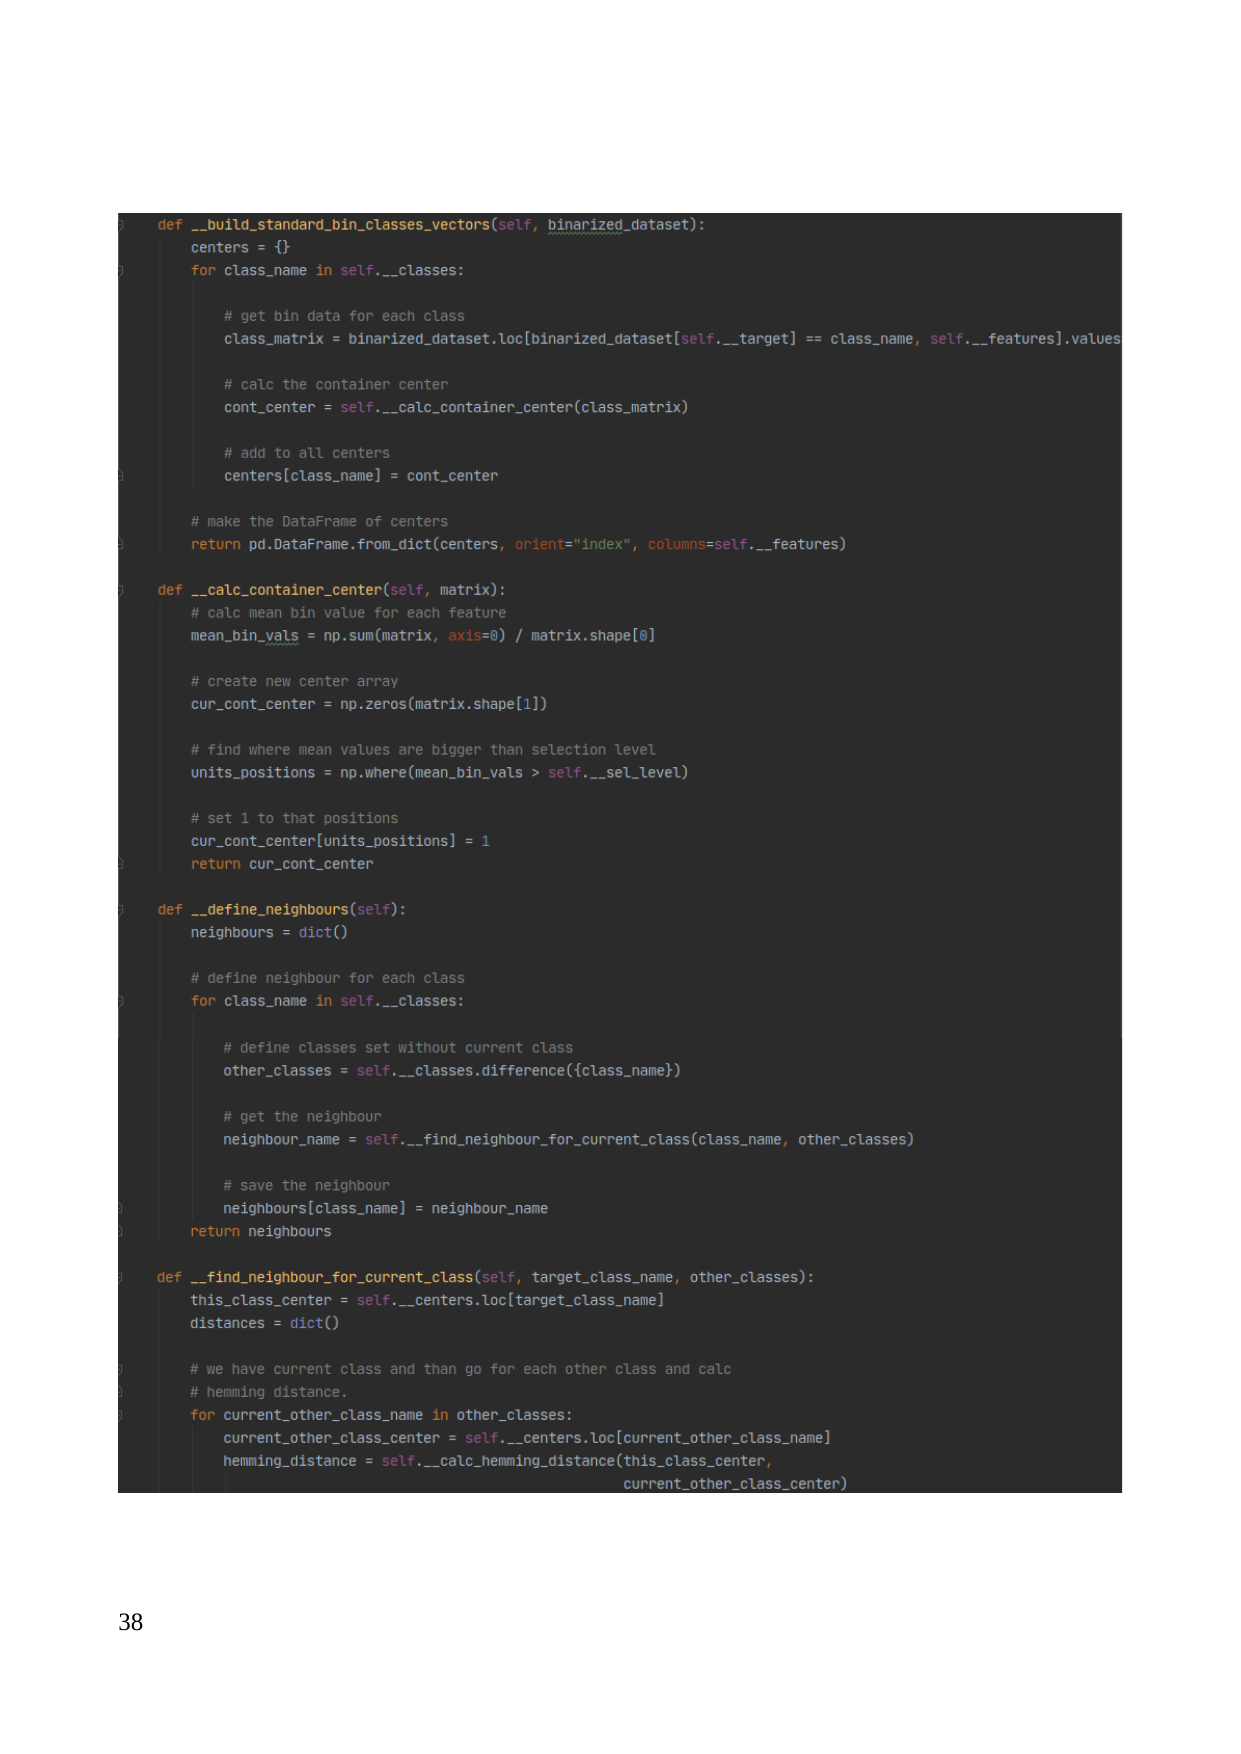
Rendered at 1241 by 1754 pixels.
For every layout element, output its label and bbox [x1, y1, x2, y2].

picture [118, 213, 1123, 1493]
